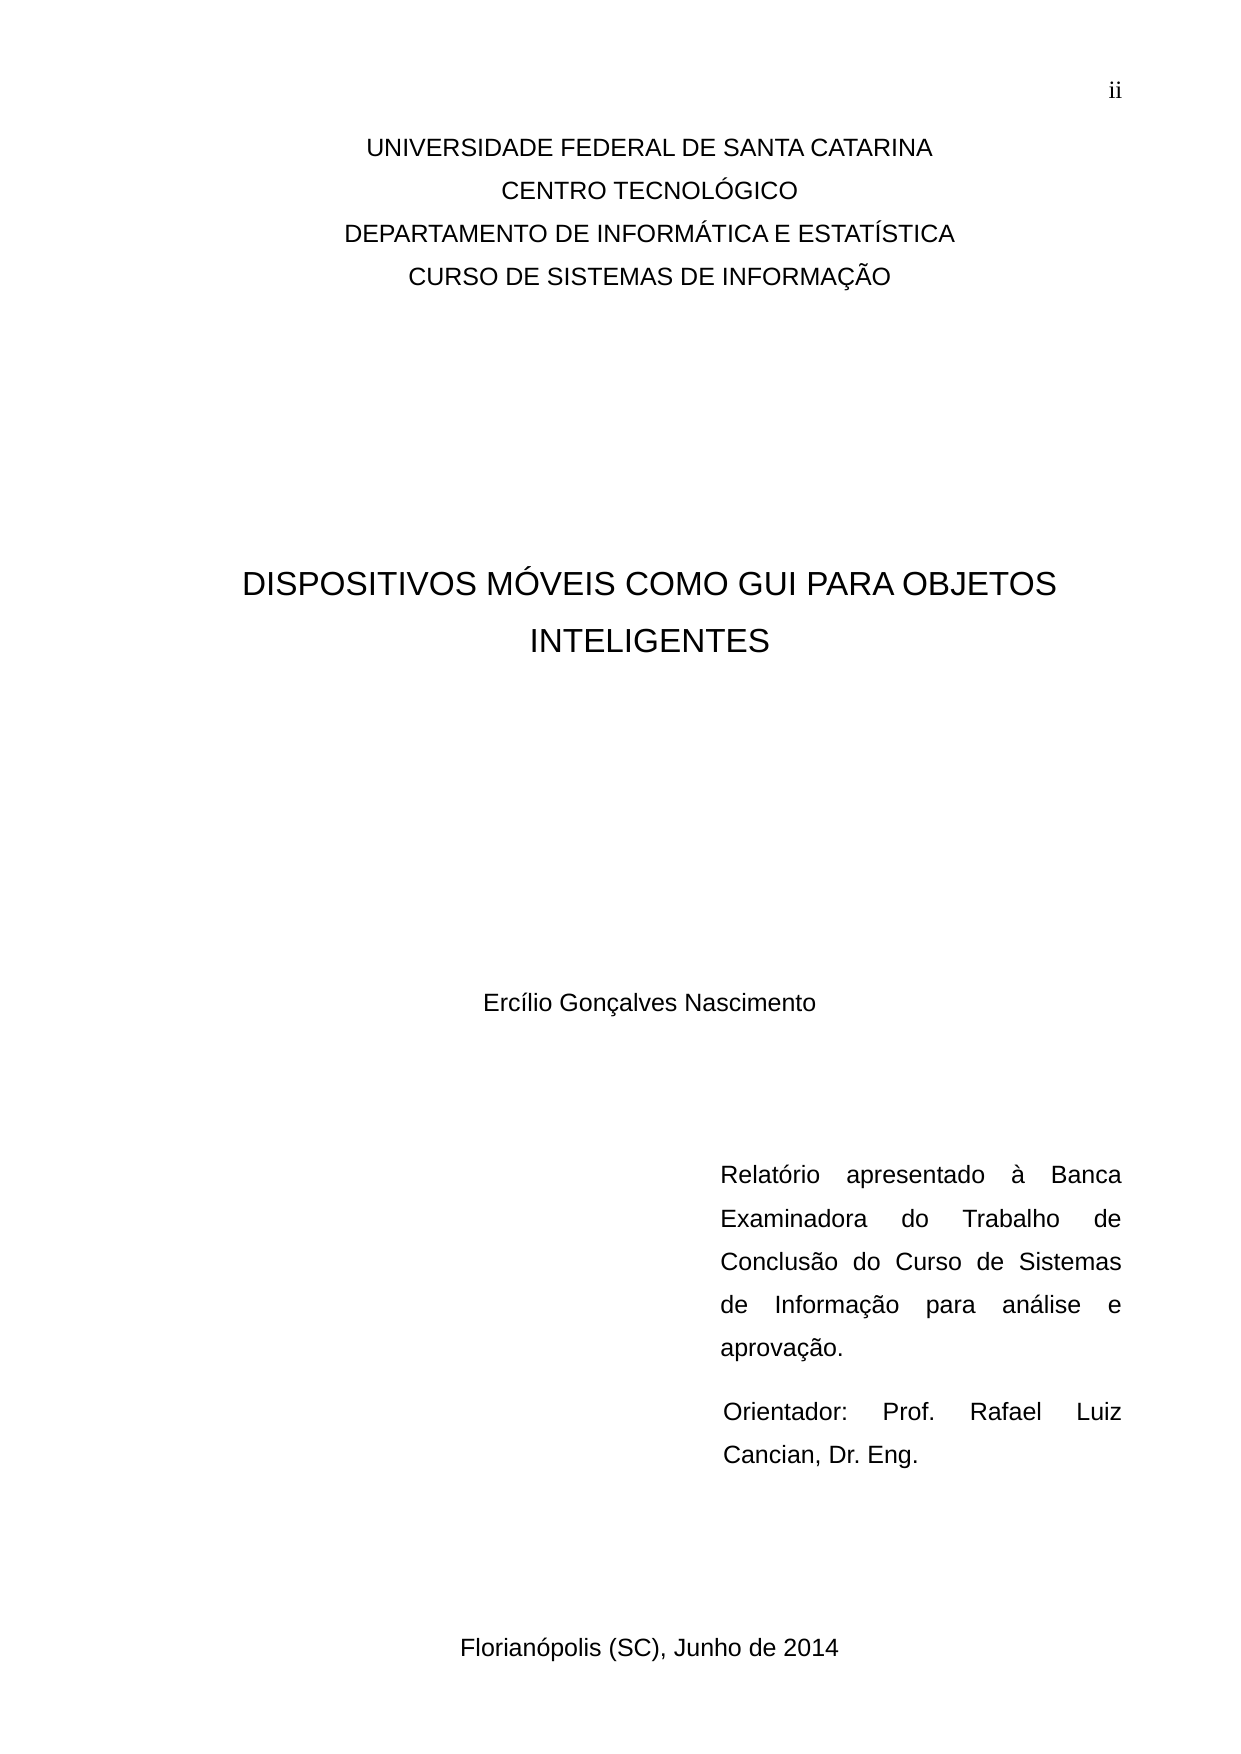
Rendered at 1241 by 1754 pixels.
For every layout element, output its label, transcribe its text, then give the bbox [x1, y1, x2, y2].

text DISPOSITIVOS MÓVEIS COMO GUI PARA OBJETOS INTELIGENTES [177, 564, 1122, 660]
text DEPARTAMENTO DE INFORMÁTICA E ESTATÍSTICA [177, 219, 1122, 247]
text CENTRO TECNOLÓGICO [177, 176, 1122, 204]
text Orientador: Prof. Rafael Luiz Cancian, Dr. Eng. [723, 1397, 1122, 1469]
text Ercílio Gonçalves Nascimento [177, 988, 1122, 1017]
text Relatório apresentado à Banca Examinadora do Trabalho de Conclusão do Curso de Sistemas de Informação para análise e aprovação. [720, 1161, 1122, 1362]
text CURSO DE SISTEMAS DE INFORMAÇÃO [177, 262, 1122, 291]
text Florianópolis (SC), Junho de 2014 [177, 1633, 1122, 1662]
text UNIVERSIDADE FEDERAL DE SANTA CATARINA [177, 132, 1122, 161]
